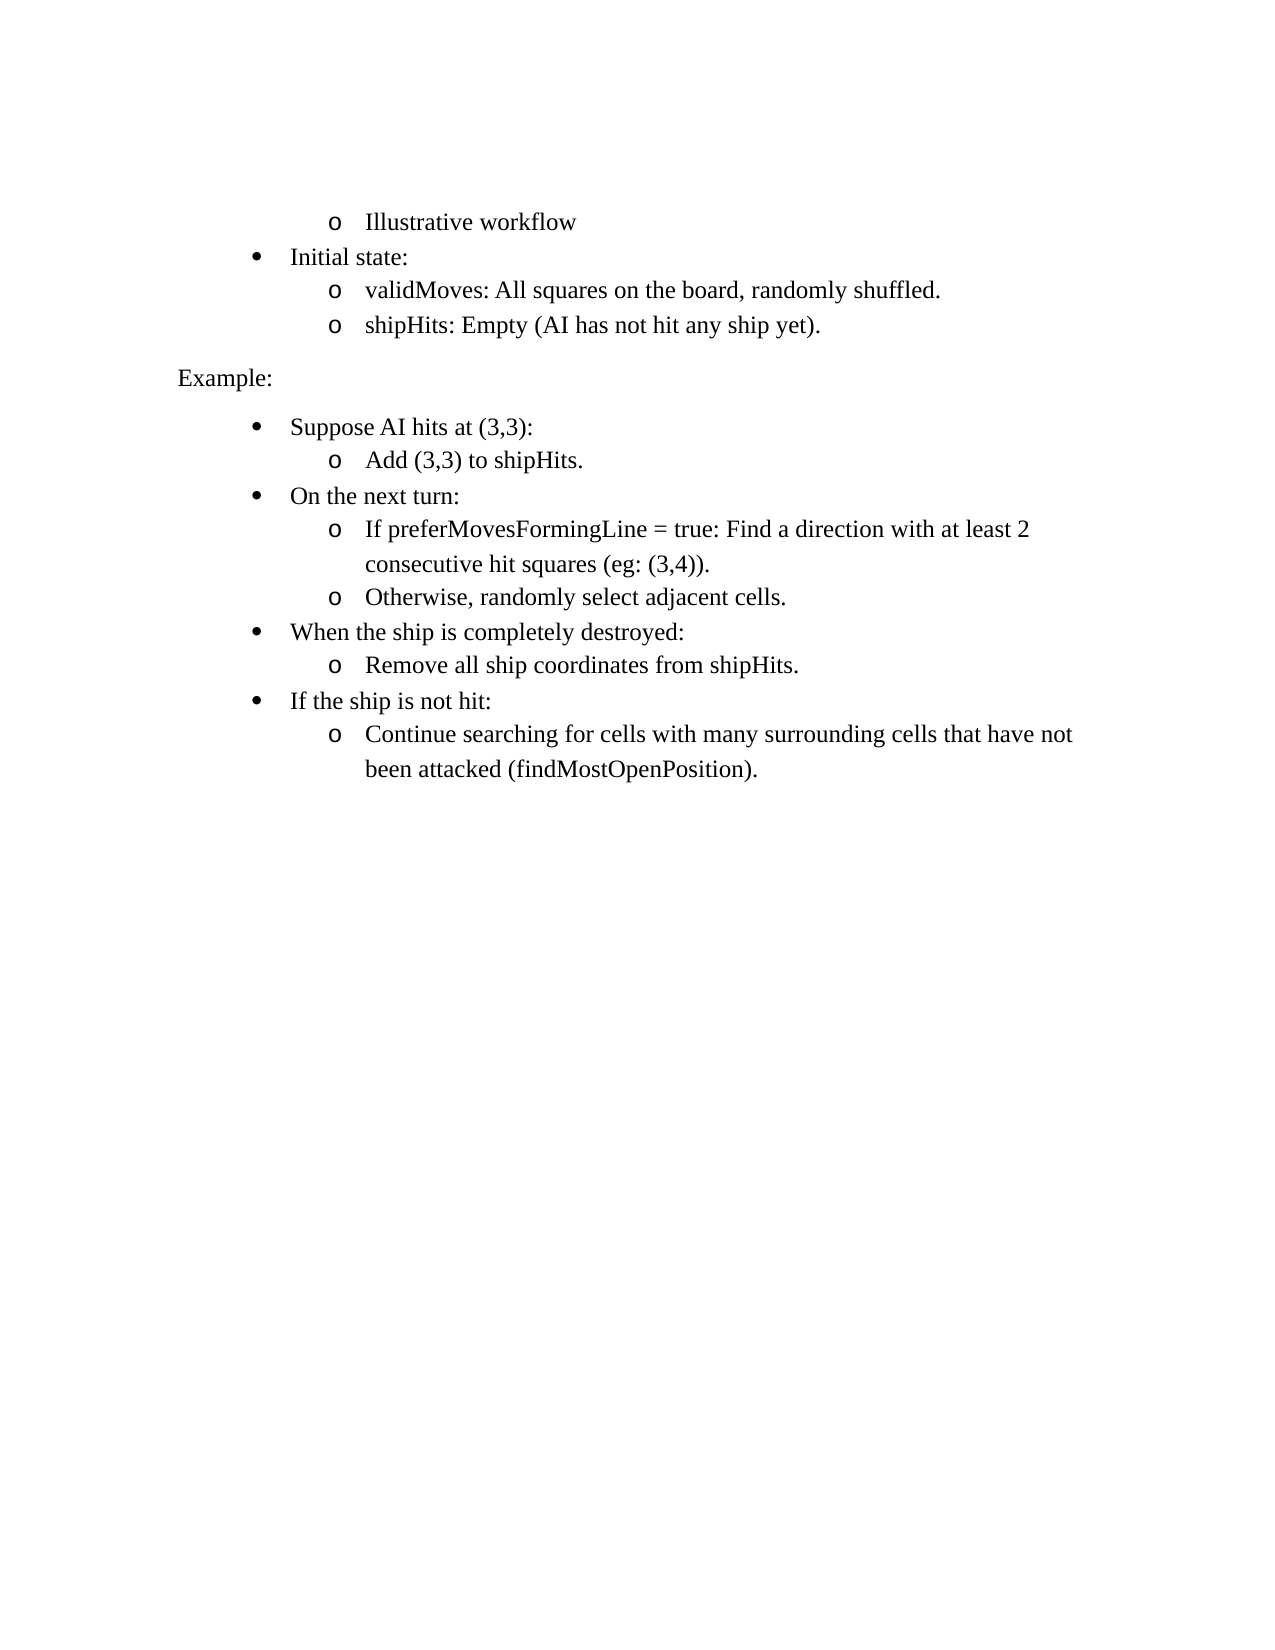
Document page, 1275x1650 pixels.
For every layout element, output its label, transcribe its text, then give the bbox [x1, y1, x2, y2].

list Add (3,3) to shipHits. [327, 445, 1098, 476]
list Otherwise, randomly select adjacent cells. [327, 582, 1098, 613]
list Remove all ship coordinates from shipHits. [327, 650, 1098, 681]
list If the ship is not hit: [252, 686, 1098, 714]
list Continue searching for cells with many surrounding cells that have not been attacked (findMostOpenPosition). [327, 719, 1098, 783]
text Example: [177, 363, 1098, 391]
list Illustrative workflow [327, 207, 1098, 238]
list If preferMovesFormingLine = true: Find a direction with at least 2 consecutive hit squares (eg: (3,4)). [327, 514, 1098, 578]
list Initial state: [252, 242, 1098, 271]
list shipHits: Empty (AI has not hit any ship yet). [327, 311, 1098, 341]
list Suppose AI hits at (3,3): [252, 412, 1098, 441]
list When the ship is completely destroyed: [252, 617, 1098, 646]
list validMoves: All squares on the board, randomly shuffled. [327, 275, 1098, 306]
list On the next turn: [252, 481, 1098, 509]
